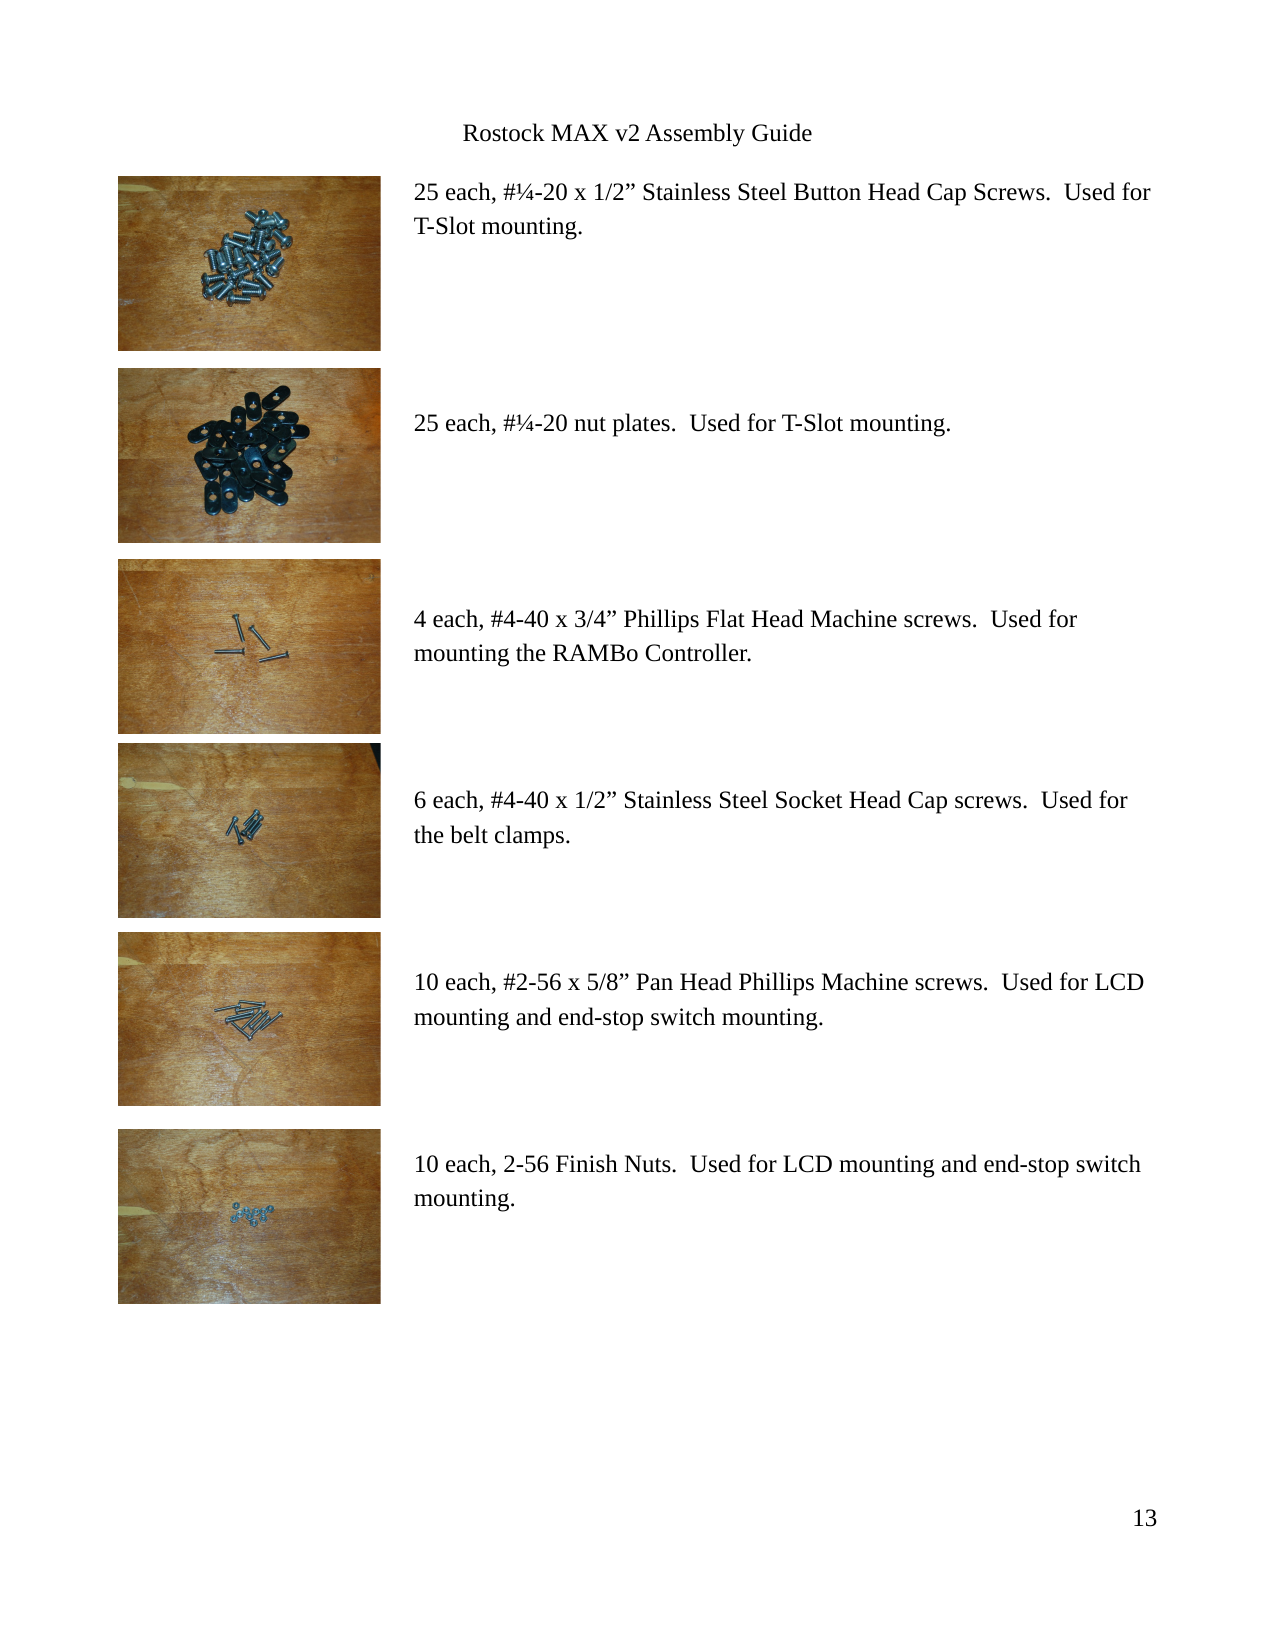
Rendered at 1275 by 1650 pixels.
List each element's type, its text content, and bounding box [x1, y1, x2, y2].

picture [118, 176, 381, 351]
text 10 each, #2-56 x 5/8” Pan Head Phillips Machine screws. Used for LCD mounting and end-stop switch mounting. [381, 967, 1157, 1030]
picture [118, 368, 381, 543]
picture [118, 559, 381, 734]
text 4 each, #4-40 x 3/4” Phillips Flat Head Machine screws. Used for mounting the RAMBo Controller. [381, 604, 1157, 667]
text 25 each, #¼-20 nut plates. Used for T-Slot mounting. [381, 408, 1157, 436]
text 10 each, 2-56 Finish Nuts. Used for LCD mounting and end-stop switch mounting. [381, 1149, 1157, 1212]
text 25 each, #¼-20 x 1/2” Stainless Steel Button Head Cap Screws. Used for T-Slot mounting. [381, 177, 1157, 240]
picture [118, 1129, 381, 1304]
picture [118, 932, 381, 1106]
text 6 each, #4-40 x 1/2” Stainless Steel Socket Head Cap screws. Used for the belt clamps. [381, 786, 1157, 849]
picture [118, 743, 381, 918]
